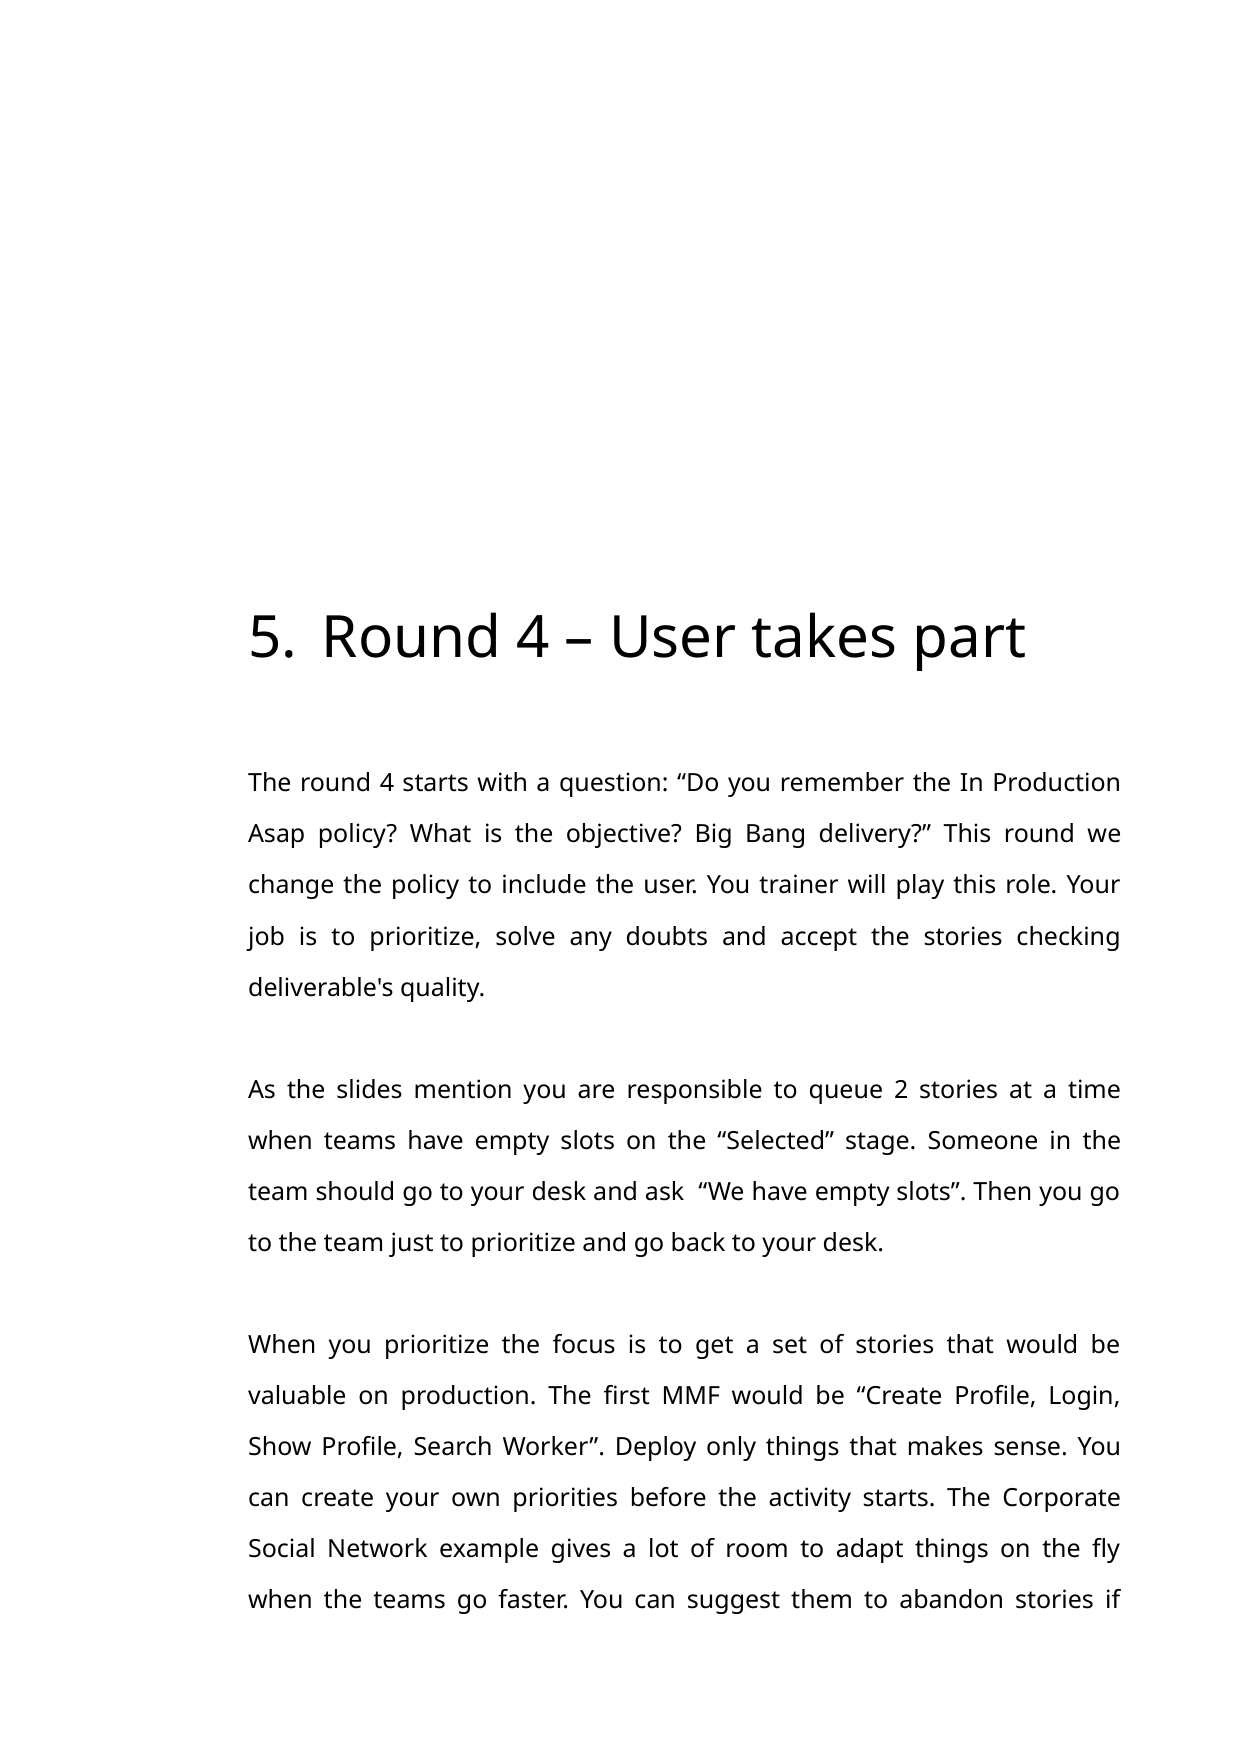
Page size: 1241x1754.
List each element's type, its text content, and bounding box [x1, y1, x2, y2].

text As the slides mention you are responsible to queue 2 stories at a time when teams have empty slots on the “Selected” stage. Someone in the team should go to your desk and ask “We have empty slots”. Then you go to the team just to prioritize and go back to your desk. [248, 1071, 1122, 1258]
text When you prioritize the focus is to get a set of stories that would be valuable on production. The first MMF would be “Create Profile, Login, Show Profile, Search Worker”. Deploy only things that makes sense. You can create your own priorities before the activity starts. The Corporate Social Network example gives a lot of room to adapt things on the fly when the teams go faster. You can suggest them to abandon stories if [248, 1326, 1122, 1616]
list The round 4 starts with a question: “Do you remember the In Production Asap policy? What is the objective? Big Bang delivery?” This round we change the policy to include the user. You trainer will play this role. Your job is to prioritize, solve any doubts and accept the stories checking deliverable's quality. [248, 765, 1122, 1003]
list Round 4 – User takes part [248, 595, 1122, 674]
